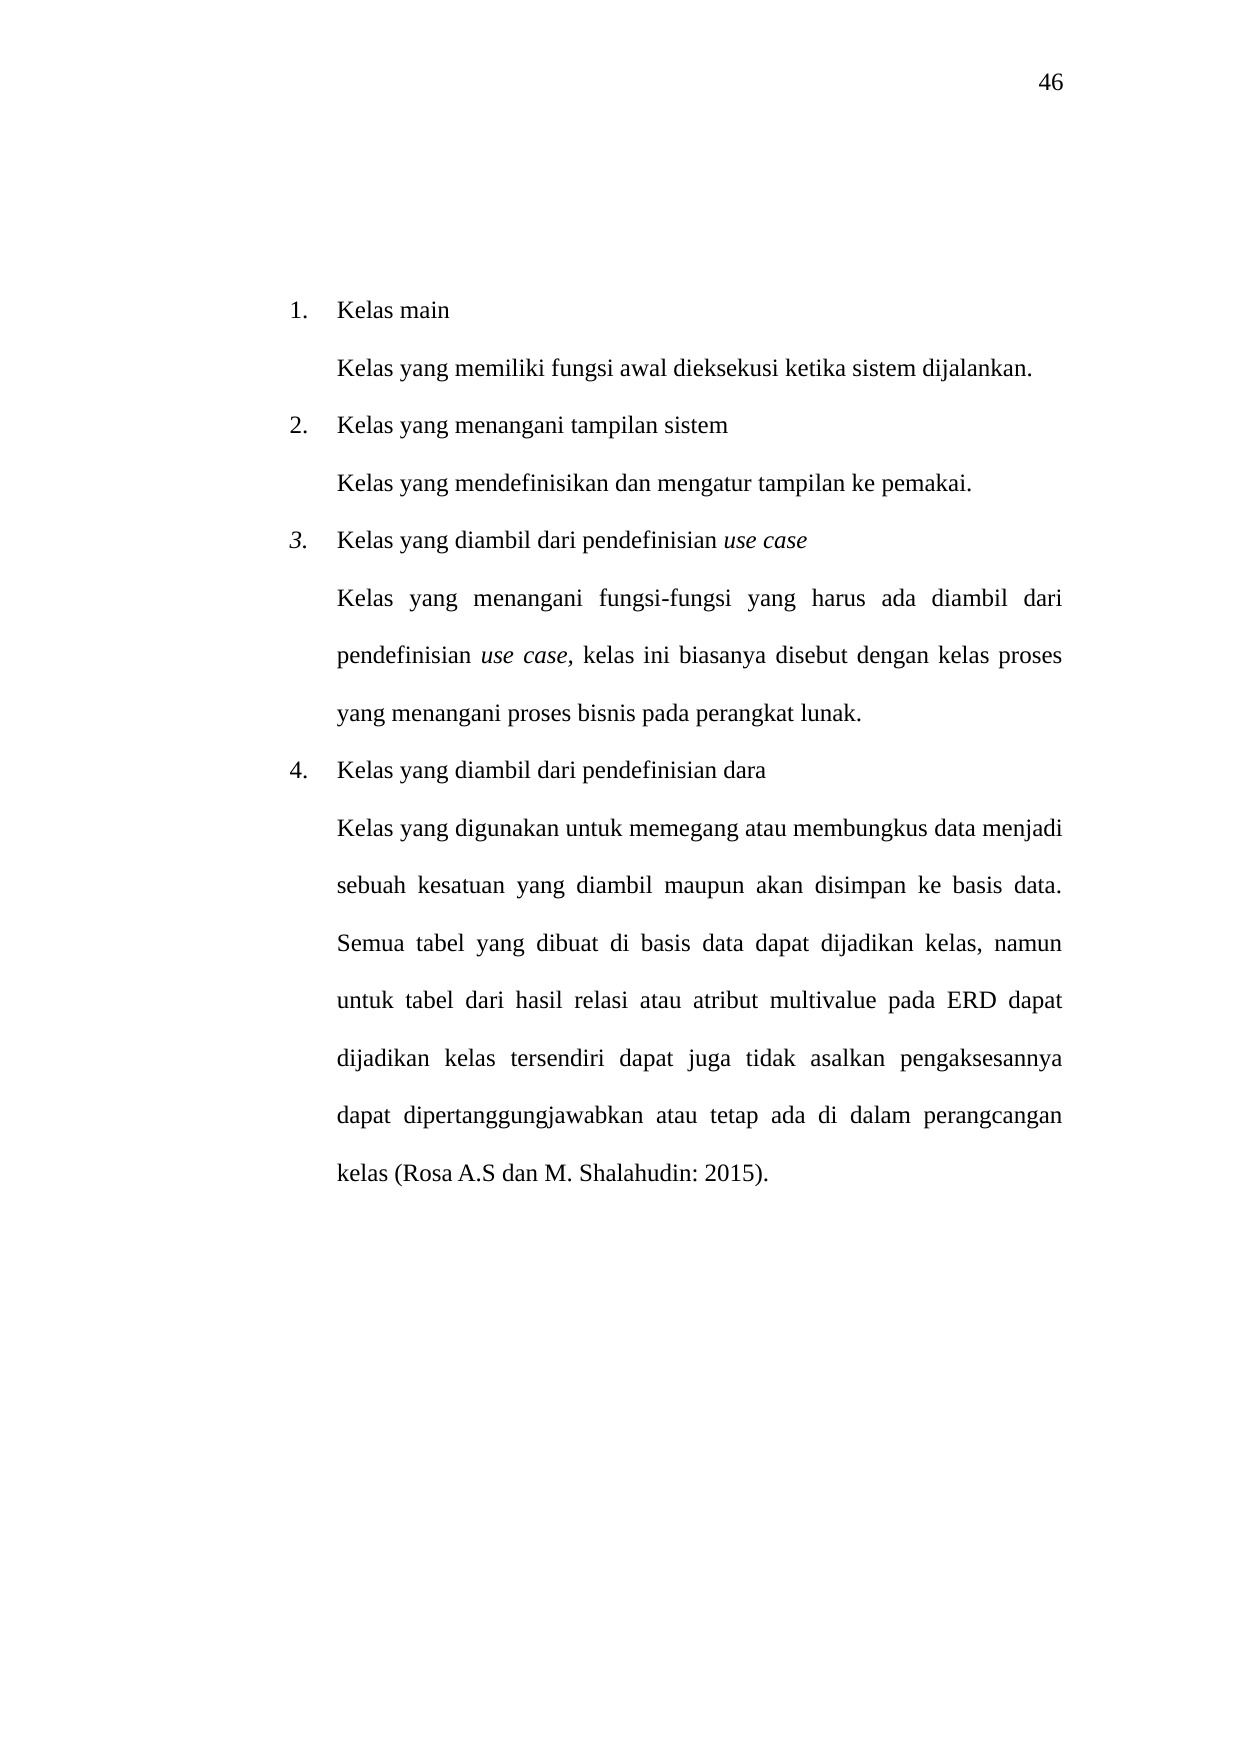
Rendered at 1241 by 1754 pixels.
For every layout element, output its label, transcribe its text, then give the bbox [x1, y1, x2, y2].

list Kelas yang menangani fungsi-fungsi yang harus ada diambil dari pendefinisian use case, kelas ini biasanya disebut dengan kelas proses yang menangani proses bisnis pada perangkat lunak. [289, 583, 1063, 727]
list Kelas main [289, 295, 1063, 324]
list Kelas yang menangani tampilan sistem [289, 410, 1063, 439]
list Kelas yang memiliki fungsi awal dieksekusi ketika sistem dijalankan. [289, 353, 1063, 382]
list Kelas yang mendefinisikan dan mengatur tampilan ke pemakai. [289, 468, 1063, 497]
list Kelas yang digunakan untuk memegang atau membungkus data menjadi sebuah kesatuan yang diambil maupun akan disimpan ke basis data. Semua tabel yang dibuat di basis data dapat dijadikan kelas, namun untuk tabel dari hasil relasi atau atribut multivalue pada ERD dapat dijadikan kelas tersendiri dapat juga tidak asalkan pengaksesannya dapat dipertanggungjawabkan atau tetap ada di dalam perangcangan kelas (Rosa A.S dan M. Shalahudin: 2015). [289, 813, 1063, 1187]
list Kelas yang diambil dari pendefinisian dara [289, 755, 1063, 784]
list Kelas yang diambil dari pendefinisian use case [289, 525, 1063, 554]
